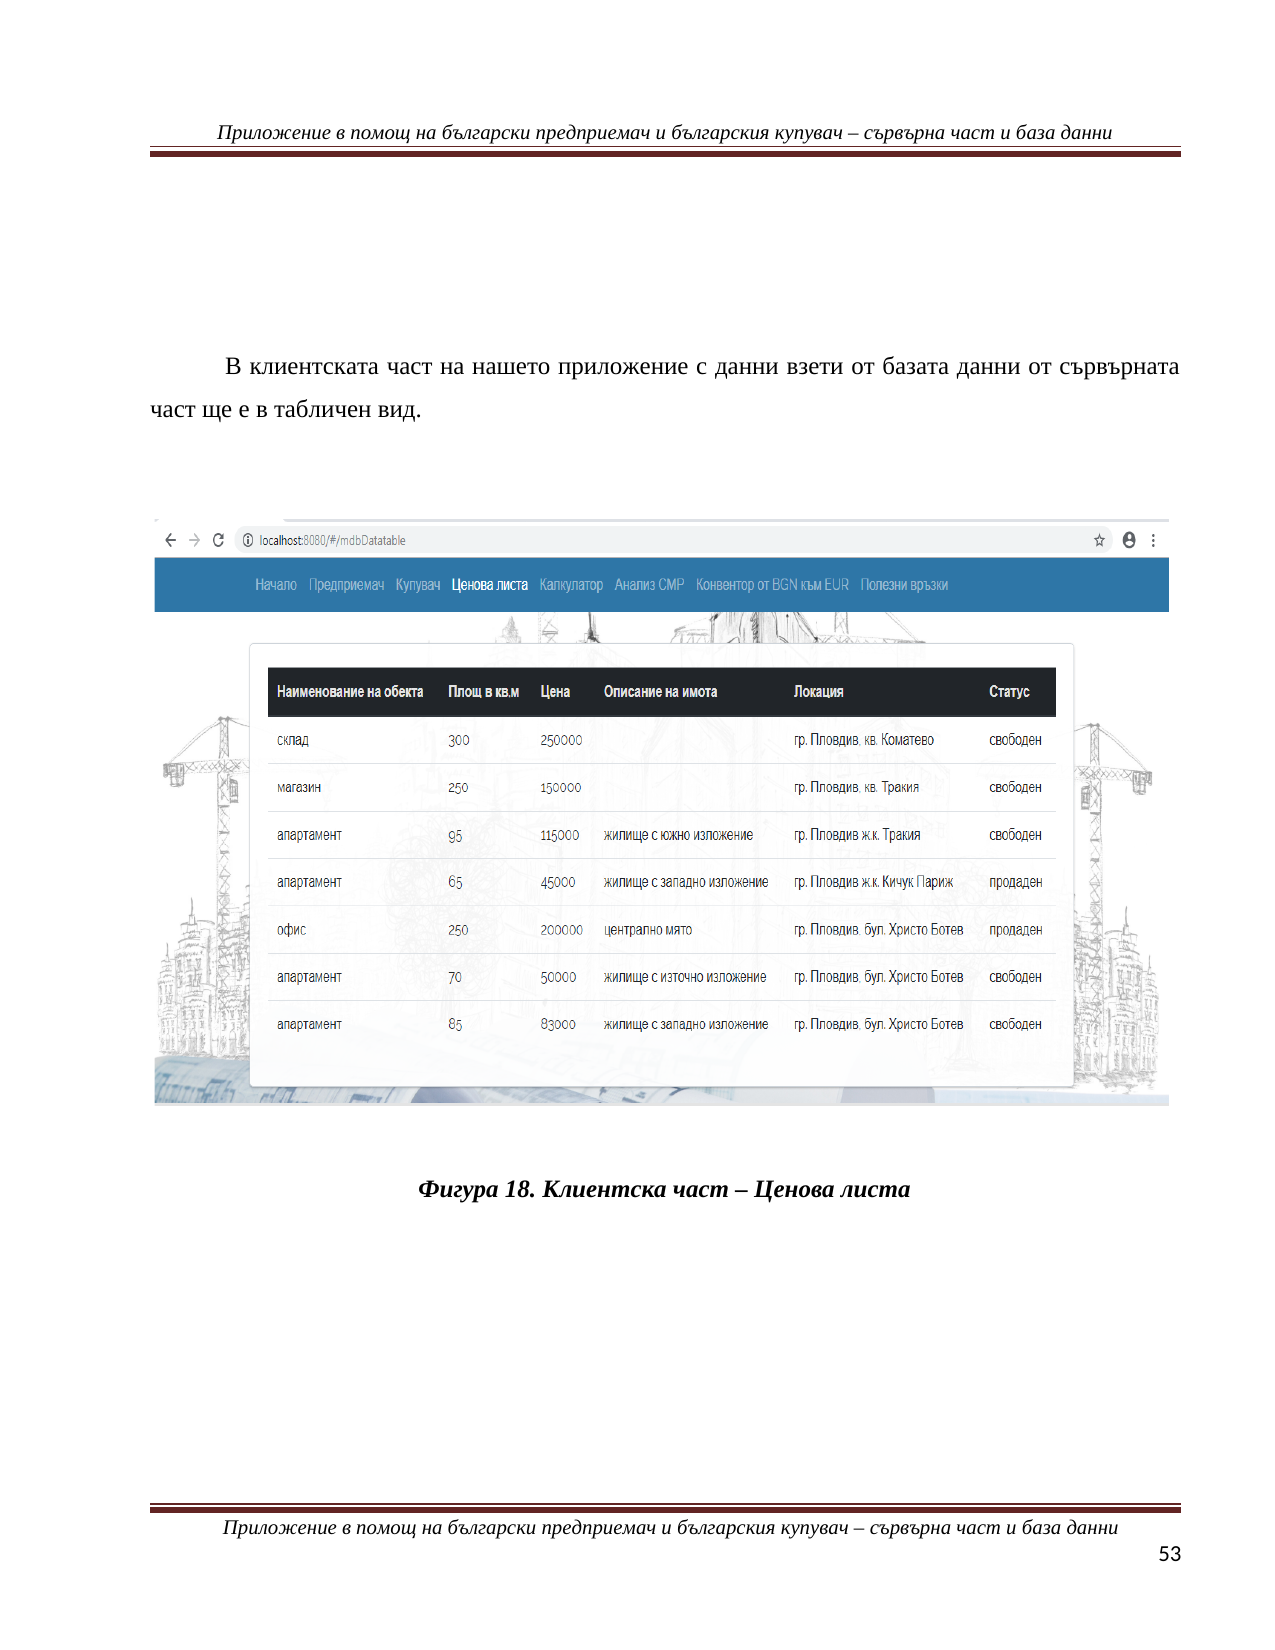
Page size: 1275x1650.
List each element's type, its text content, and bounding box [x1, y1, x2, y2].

text Фигура 18. Клиентска част – Ценова листа [150, 1174, 1181, 1203]
picture [154, 519, 1153, 1106]
text В клиентската част на нашето приложение с данни взети от базата данни от сървърната част ще е в табличен вид. [150, 351, 1181, 423]
